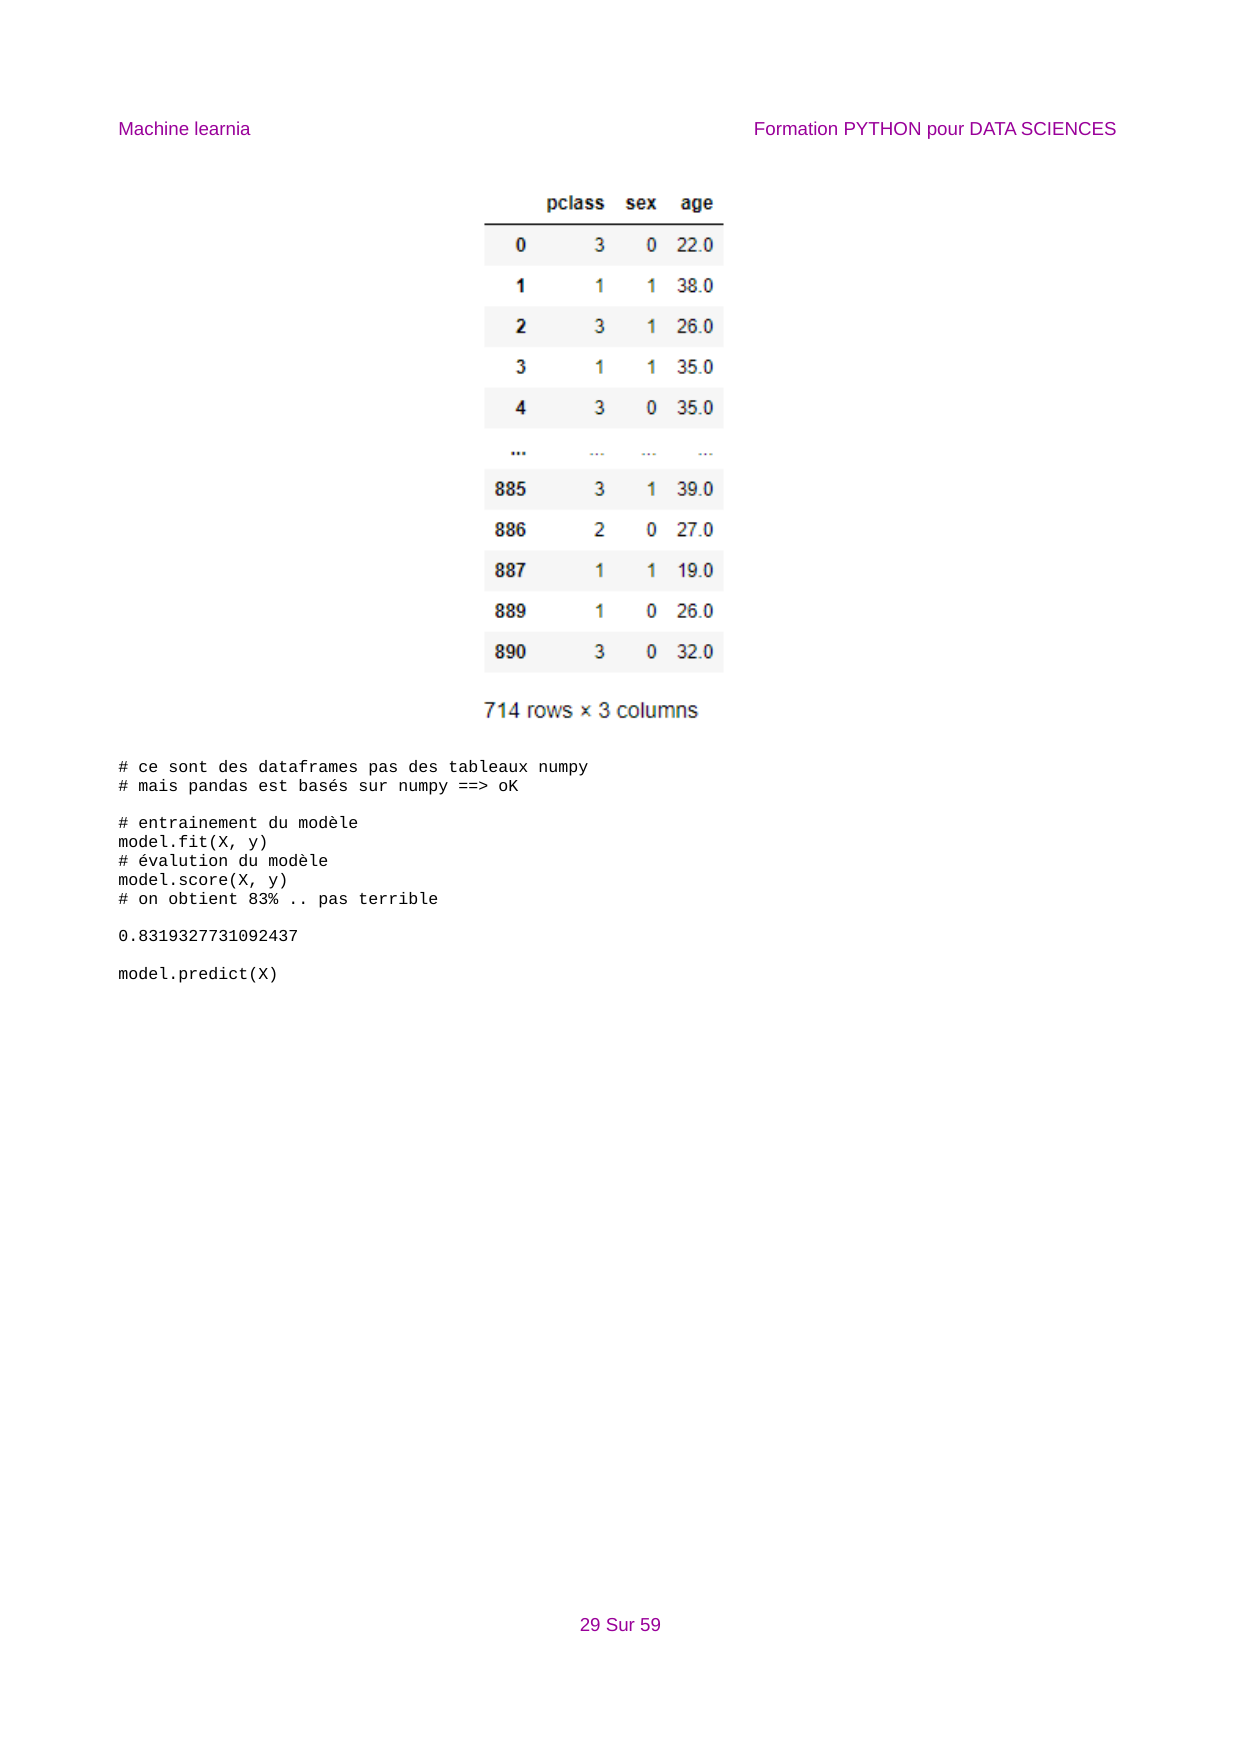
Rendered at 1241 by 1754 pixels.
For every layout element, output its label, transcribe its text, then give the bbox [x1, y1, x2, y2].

text # entrainement du modèle [118, 815, 1122, 834]
text model.fit(X, y) [118, 834, 1122, 853]
text # on obtient 83% .. pas terrible [118, 890, 1122, 909]
text # ce sont des dataframes pas des tableaux numpy [118, 758, 1122, 777]
text # évalution du modèle [118, 853, 1122, 871]
text model.predict(X) [118, 966, 1122, 984]
picture [481, 169, 759, 740]
text model.score(X, y) [118, 871, 1122, 890]
text # mais pandas est basés sur numpy ==> oK [118, 777, 1122, 796]
text 0.8319327731092437 [118, 928, 1122, 947]
